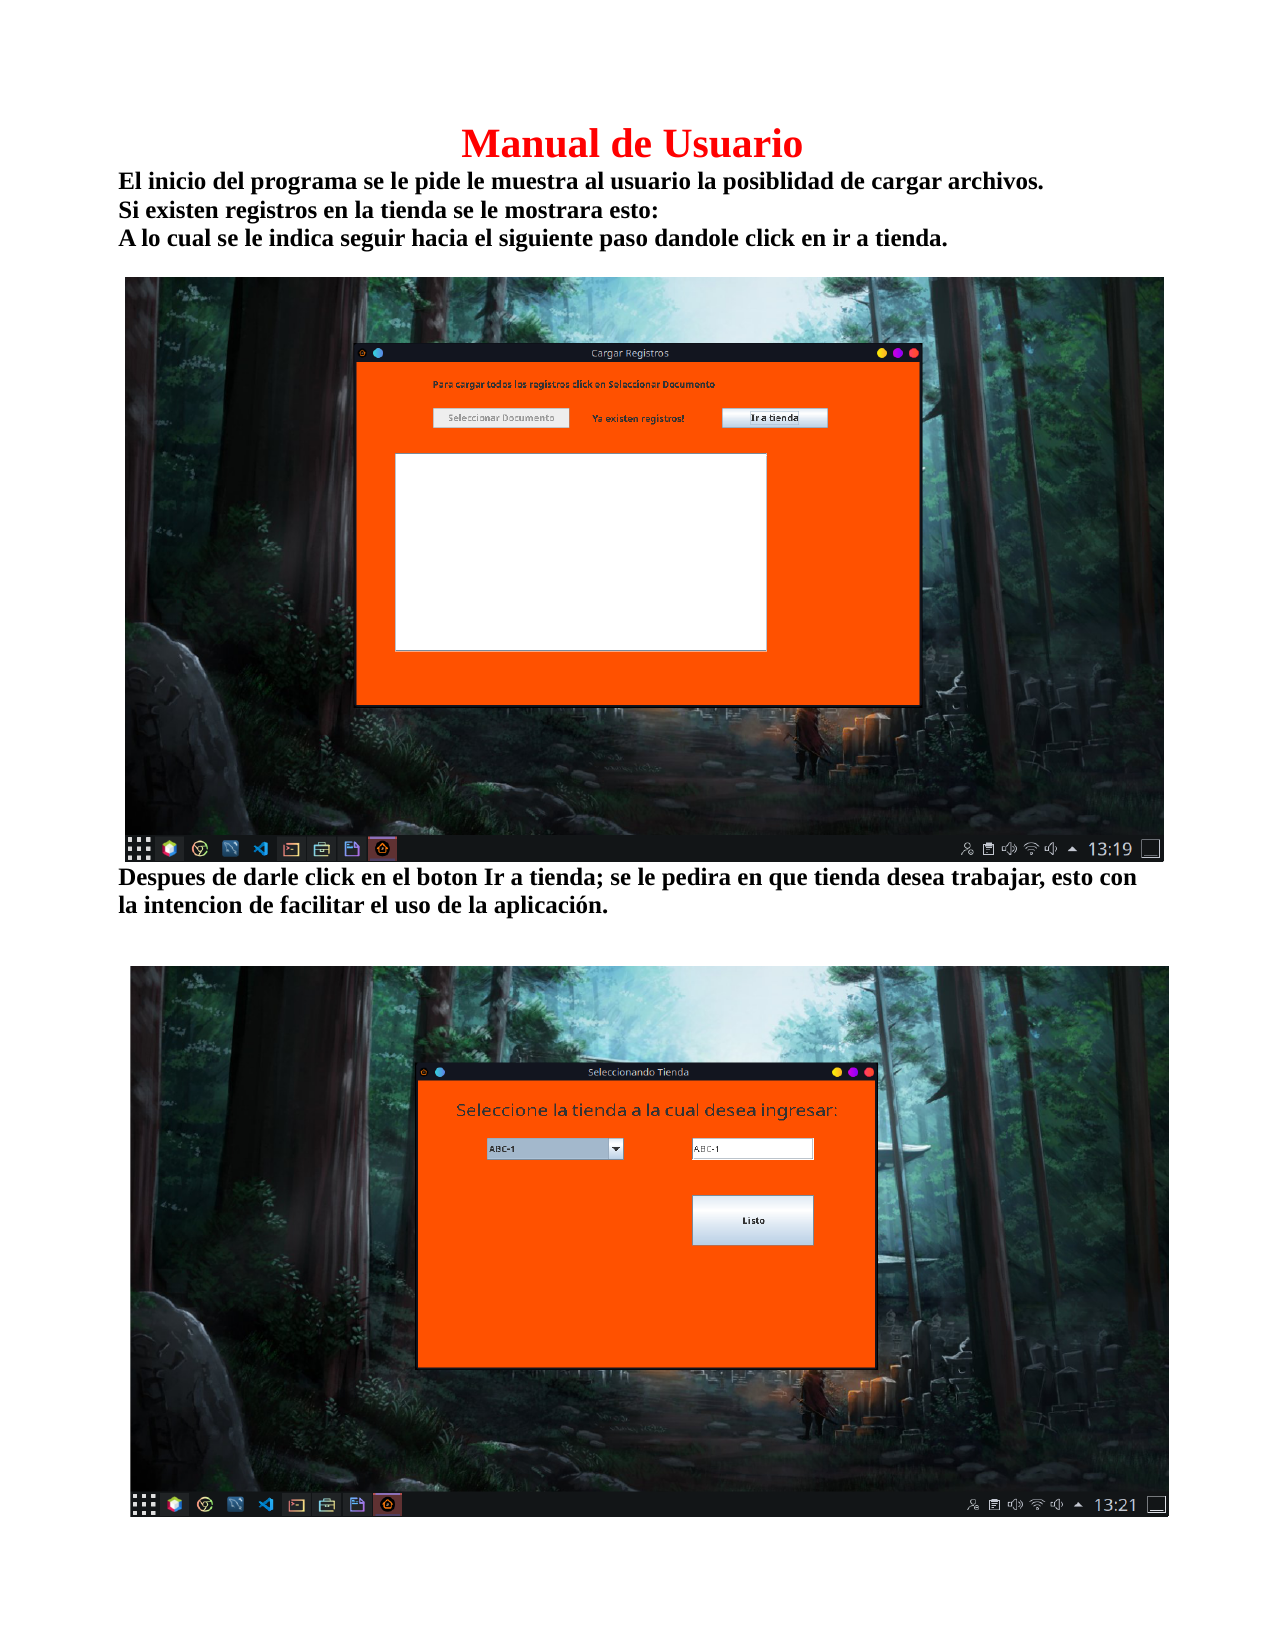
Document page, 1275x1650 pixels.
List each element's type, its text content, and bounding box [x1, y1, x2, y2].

picture [125, 277, 1164, 862]
text A lo cual se le indica seguir hacia el siguiente paso dandole click en ir a tienda. [118, 223, 1157, 252]
text Despues de darle click en el boton Ir a tienda; se le pedira en que tienda desea trabajar, esto con la intencion de facilitar el uso de la aplicación. [118, 252, 1157, 919]
text El inicio del programa se le pide le muestra al usuario la posiblidad de cargar archivos. [118, 166, 1157, 195]
text Manual de Usuario [118, 118, 1157, 166]
text Si existen registros en la tienda se le mostrara esto: [118, 195, 1157, 223]
picture [130, 966, 1169, 1517]
